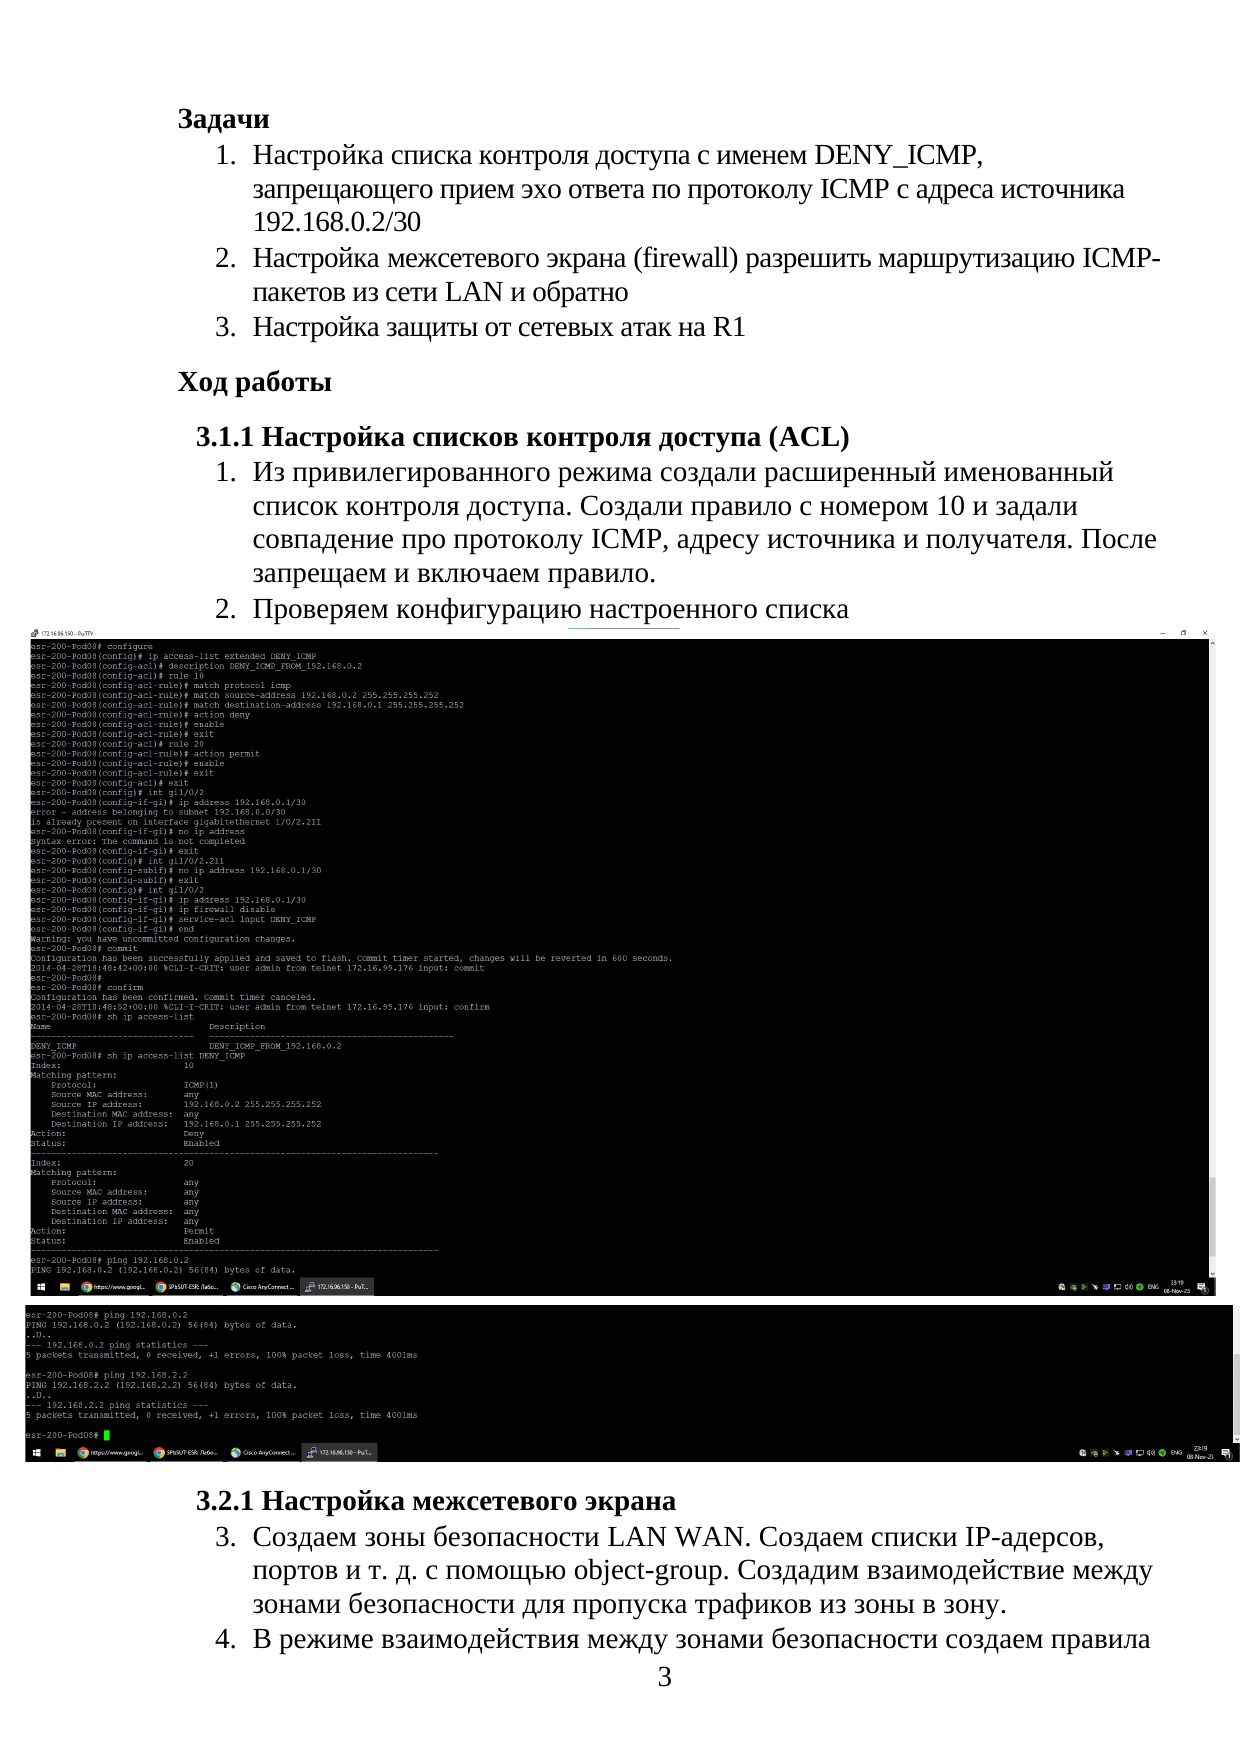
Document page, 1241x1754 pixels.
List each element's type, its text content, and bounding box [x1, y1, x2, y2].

list Настройка списка контроля доступа с именем DENY_ICMP, запрещающего прием эхо ответа по протоколу ICMP с адреса источника 192.168.0.2/30 [215, 137, 1169, 238]
list Создаем зоны безопасности LAN WAN. Создаем списки IP-адерсов, портов и т. д. с помощью object-group. Создадим взаимодействие между зонами безопасности для пропуска трафиков из зоны в зону. [215, 1519, 1169, 1619]
subtitle Задачи [177, 101, 1169, 135]
picture [25, 1305, 1240, 1462]
list Из привилегированного режима создали расширенный именованный список контроля доступа. Создали правило с номером 10 и задали совпадение про протоколу ICMP, адресу источника и получателя. После запрещаем и включаем правило. [215, 454, 1169, 589]
picture [30, 628, 1216, 1296]
list В режиме взаимодействия между зонами безопасности создаем правила [215, 1622, 1169, 1655]
subtitle [167, 1296, 1169, 1305]
subtitle Ход работы [177, 364, 1169, 398]
list Настройка защиты от сетевых атак на R1 [215, 309, 1169, 343]
list Настройка межсетевого экрана (firewall) разрешить маршрутизацию ICMP-пакетов из сети LAN и обратно [215, 240, 1169, 307]
subtitle 3.1.1 Настройка списков контроля доступа (ACL) [167, 419, 1169, 452]
subtitle 3.2.1 Настройка межсетевого экрана [167, 1462, 1169, 1517]
list Проверяем конфигурацию настроенного списка [215, 591, 1169, 624]
